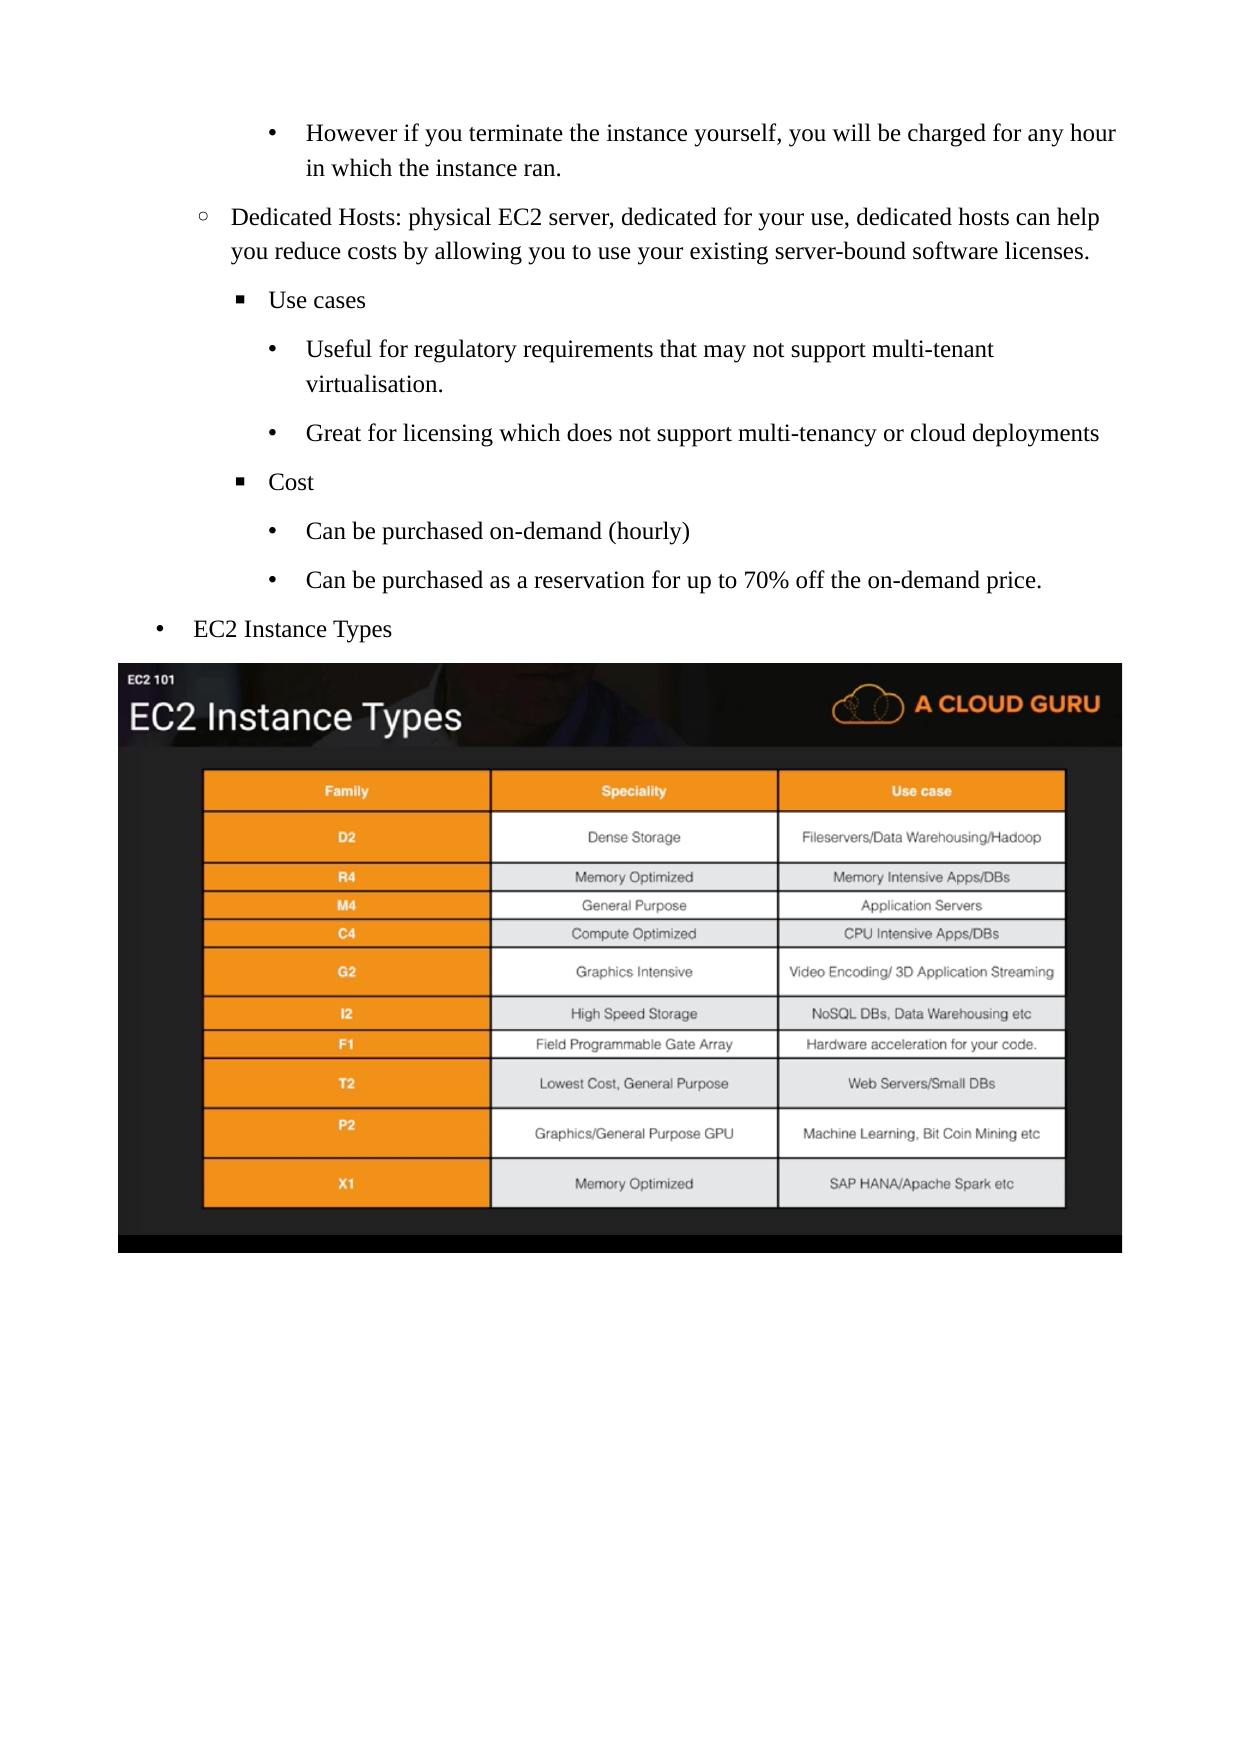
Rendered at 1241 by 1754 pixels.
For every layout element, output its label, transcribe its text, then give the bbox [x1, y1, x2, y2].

list Great for licensing which does not support multi-tenancy or cloud deployments [268, 418, 1122, 447]
list Use cases [231, 285, 1122, 314]
list EC2 Instance Types [156, 614, 1122, 643]
list Useful for regulatory requirements that may not support multi-tenant virtualisation. [268, 334, 1122, 397]
list Cost [231, 467, 1122, 496]
list Can be purchased as a reservation for up to 70% off the on-demand price. [268, 565, 1122, 594]
list Dedicated Hosts: physical EC2 server, dedicated for your use, dedicated hosts can help you reduce costs by allowing you to use your existing server-bound software licenses. [193, 202, 1122, 265]
list However if you terminate the instance yourself, you will be charged for any hour in which the instance ran. [268, 118, 1122, 181]
picture [118, 663, 1123, 1253]
list Can be purchased on-demand (hourly) [268, 516, 1122, 545]
